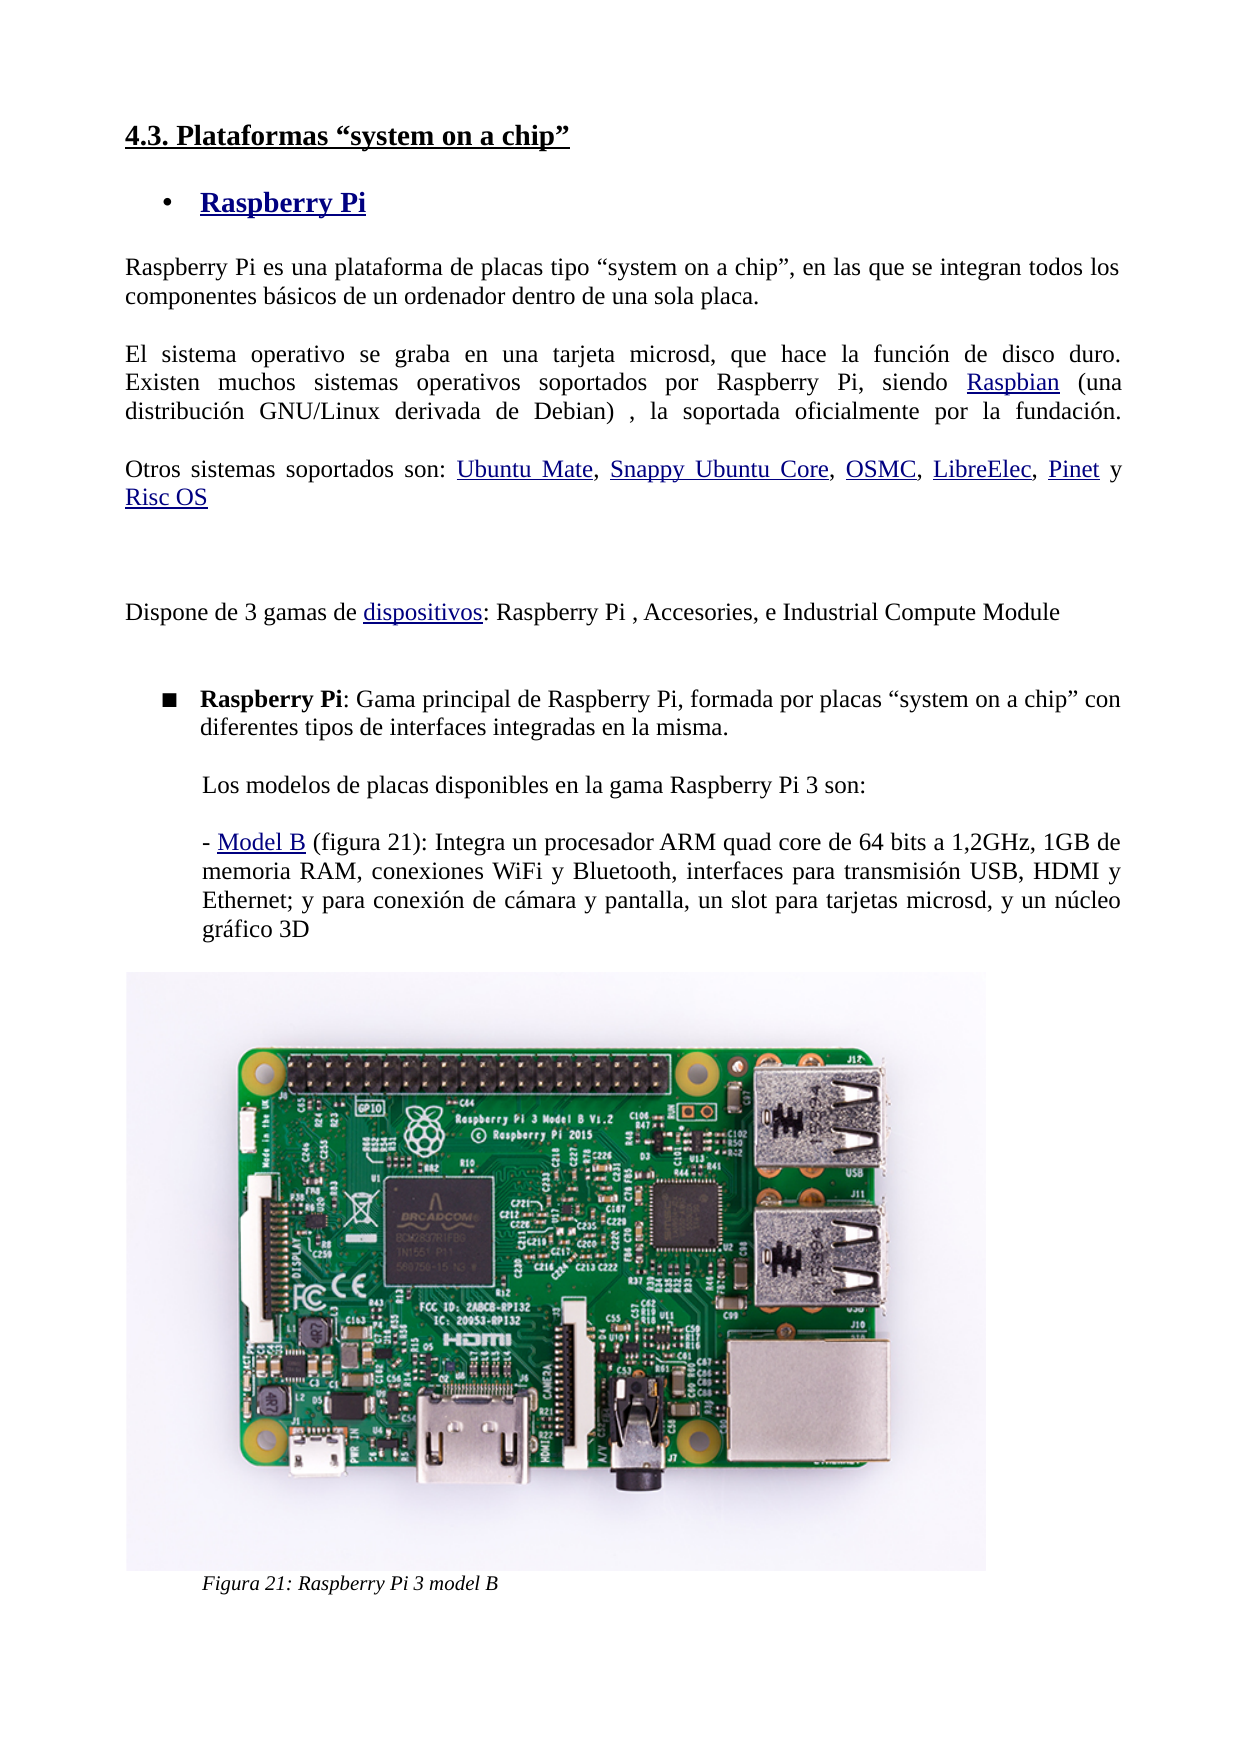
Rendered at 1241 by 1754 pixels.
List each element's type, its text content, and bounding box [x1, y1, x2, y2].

list Raspberry Pi [162, 185, 1122, 219]
picture [126, 972, 986, 1571]
text Raspberry Pi es una plataforma de placas tipo “system on a chip”, en las que se integran todos los componentes básicos de un ordenador dentro de una sola placa. [125, 252, 1122, 310]
text Figura 21: Raspberry Pi 3 model B [202, 1014, 1122, 1595]
text Dispone de 3 gamas de dispositivos: Raspberry Pi , Accesories, e Industrial Compute Module [125, 597, 1122, 626]
text 4.3. Plataformas “system on a chip” [125, 118, 1122, 152]
list Raspberry Pi: Gama principal de Raspberry Pi, formada por placas “system on a chip” con diferentes tipos de interfaces integradas en la misma. [162, 684, 1122, 741]
text El sistema operativo se graba en una tarjeta microsd, que hace la función de disco duro. Existen muchos sistemas operativos soportados por Raspberry Pi, siendo Raspbian (una distribución GNU/Linux derivada de Debian) , la soportada oficialmente por la fundación. [125, 339, 1122, 454]
text Otros sistemas soportados son: Ubuntu Mate, Snappy Ubuntu Core, OSMC, LibreElec, Pinet y Risc OS [125, 454, 1122, 511]
text Los modelos de placas disponibles en la gama Raspberry Pi 3 son: [202, 770, 1122, 799]
text - Model B (figura 21): Integra un procesador ARM quad core de 64 bits a 1,2GHz, 1GB de memoria RAM, conexiones WiFi y Bluetooth, interfaces para transmisión USB, HDMI y Ethernet; y para conexión de cámara y pantalla, un slot para tarjetas microsd, y un núcleo gráfico 3D [202, 827, 1122, 942]
